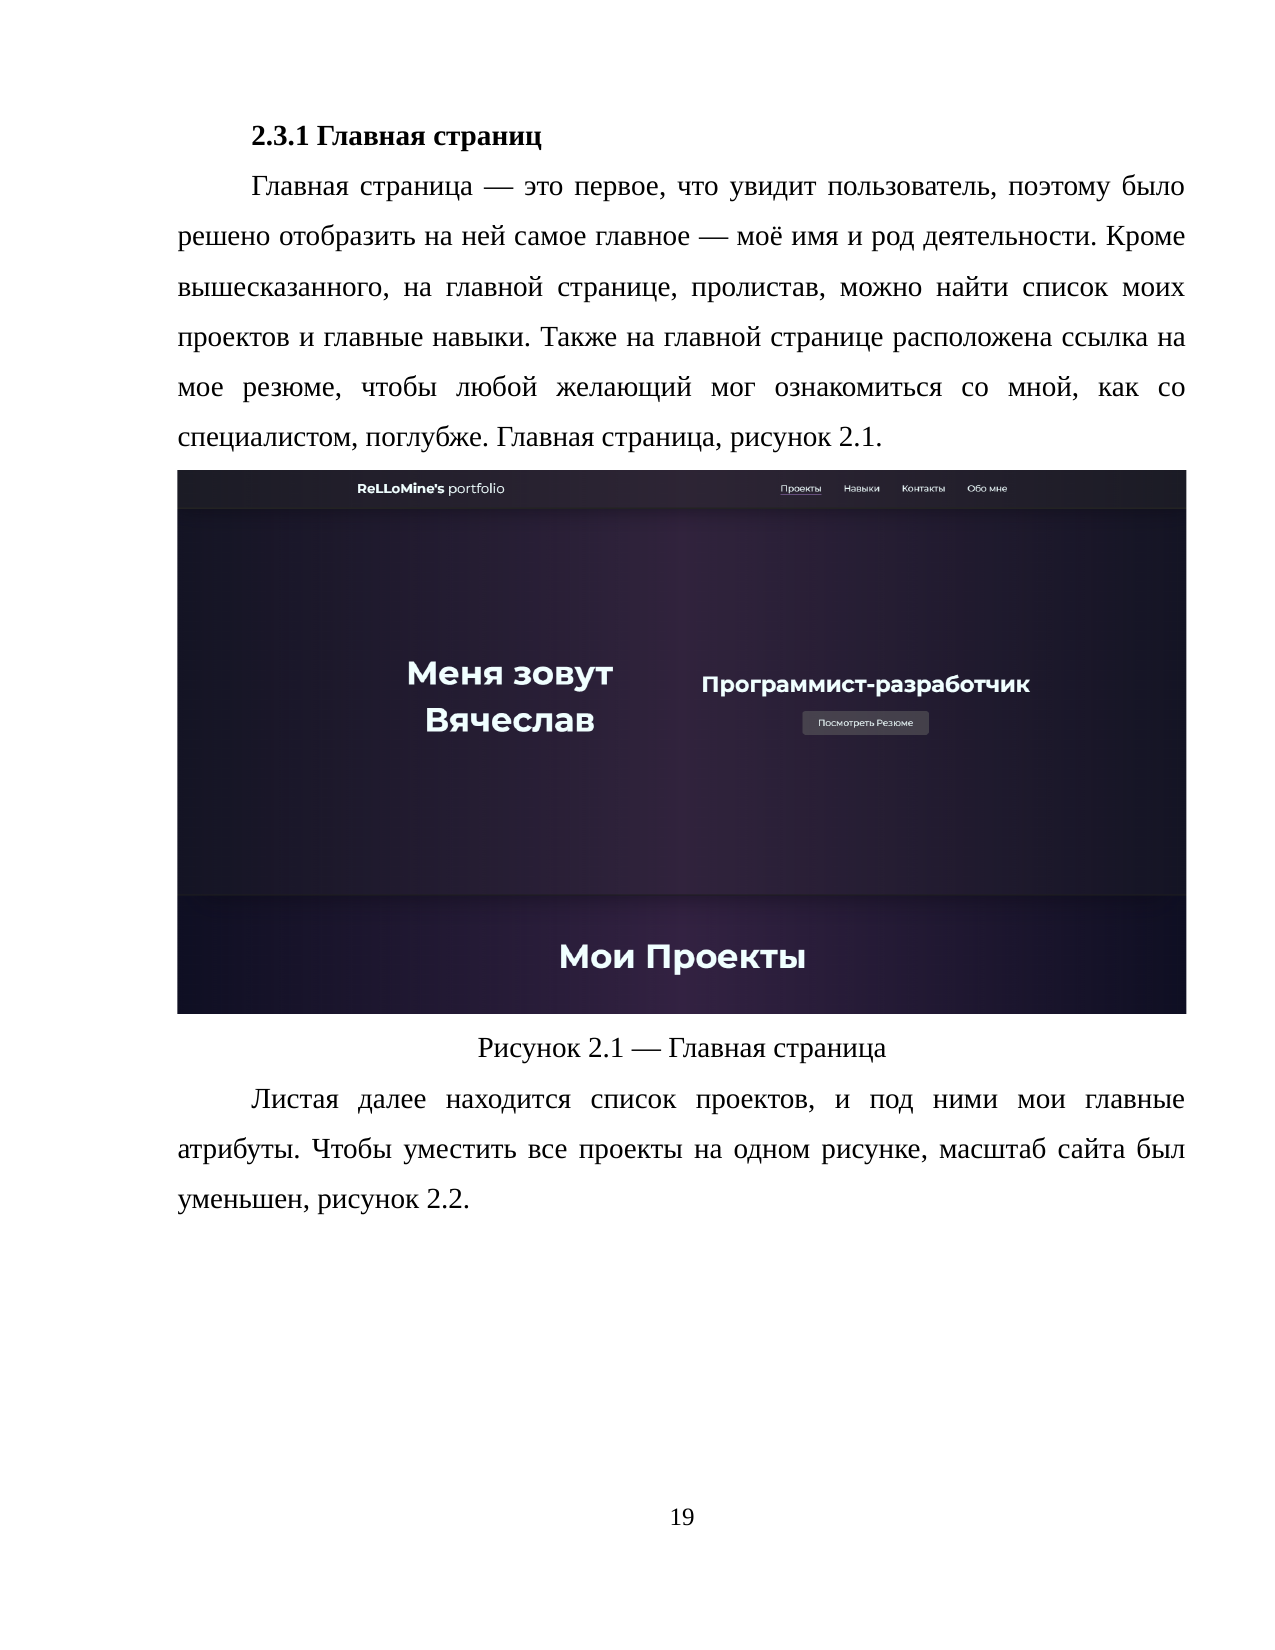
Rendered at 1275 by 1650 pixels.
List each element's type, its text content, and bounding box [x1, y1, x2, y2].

picture [177, 470, 1187, 1014]
text Главная страница — это первое, что увидит пользователь, поэтому было решено отобразить на ней самое главное — моё имя и род деятельности. Кроме вышесказанного, на главной странице, пролистав, можно найти список моих проектов и главные навыки. Также на главной странице расположена ссылка на мое резюме, чтобы любой желающий мог ознакомиться со мной, как со специалистом, поглубже. Главная страница, рисунок 2.1. [177, 168, 1186, 453]
text Листая далее находится список проектов, и под ними мои главные атрибуты. Чтобы уместить все проекты на одном рисунке, масштаб сайта был уменьшен, рисунок 2.2. [177, 1081, 1186, 1215]
title 2.3.1 Главная страниц [177, 118, 1186, 152]
text Рисунок 2.1 — Главная страница [177, 1030, 1186, 1064]
